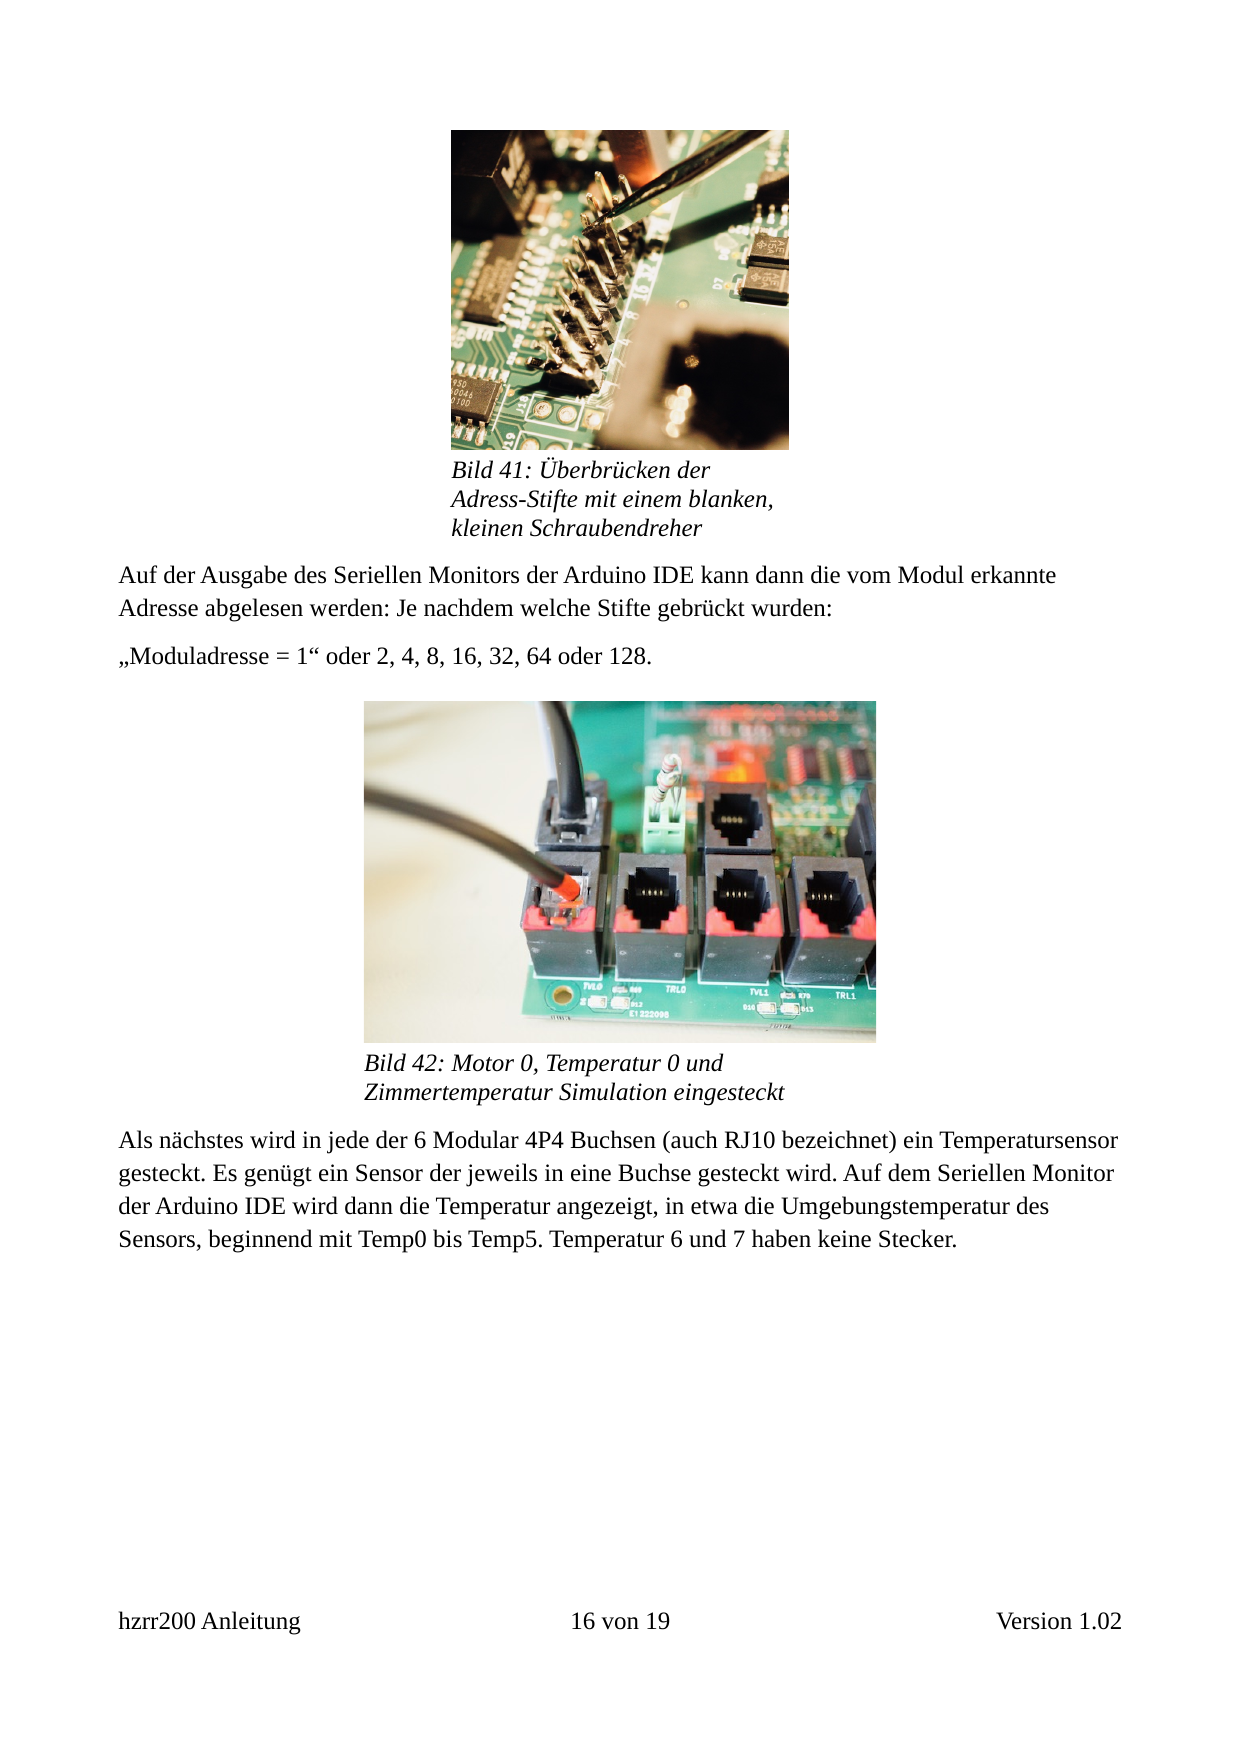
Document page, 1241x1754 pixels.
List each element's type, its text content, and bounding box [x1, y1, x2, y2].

text Als nächstes wird in jede der 6 Modular 4P4 Buchsen (auch RJ10 bezeichnet) ein Temperatursensor gesteckt. Es genügt ein Sensor der jeweils in eine Buchse gesteckt wird. Auf dem Seriellen Monitor der Arduino IDE wird dann die Temperatur angezeigt, in etwa die Umgebungstemperatur des Sensors, beginnend mit Temp0 bis Temp5. Temperatur 6 und 7 haben keine Stecker. [118, 1125, 1122, 1253]
text Bild 42: Motor 0, Temperatur 0 und Zimmertemperatur Simulation eingesteckt [364, 1043, 876, 1106]
text „Moduladresse = 1“ oder 2, 4, 8, 16, 32, 64 oder 128. [118, 641, 1122, 670]
picture [363, 701, 877, 1043]
picture [451, 130, 789, 450]
text Bild 41: Überbrücken der Adress-Stifte mit einem blanken, kleinen Schraubendreher [451, 450, 789, 541]
text Auf der Ausgabe des Seriellen Monitors der Arduino IDE kann dann die vom Modul erkannte Adresse abgelesen werden: Je nachdem welche Stifte gebrückt wurden: [118, 560, 1122, 622]
